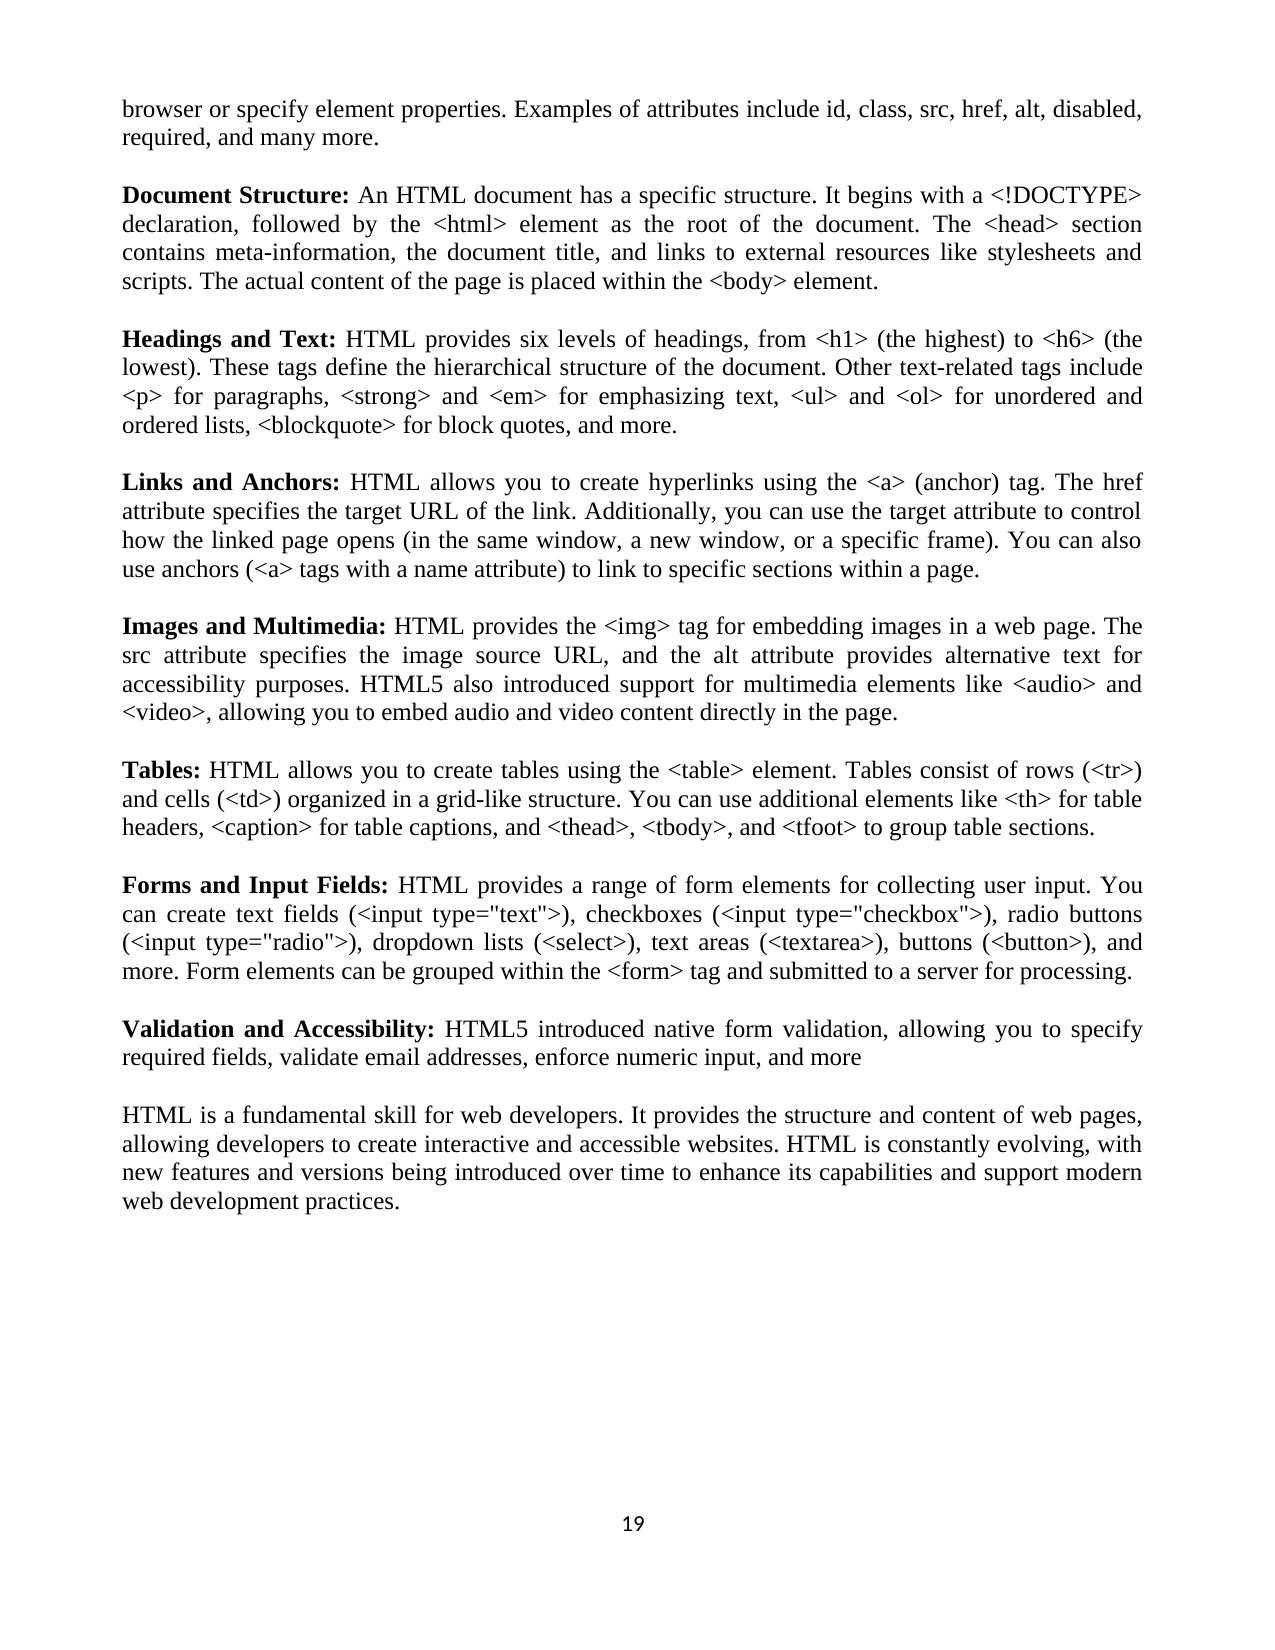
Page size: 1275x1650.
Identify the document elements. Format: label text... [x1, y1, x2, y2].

text Images and Multimedia: HTML provides the <img> tag for embedding images in a web page. The src attribute specifies the image source URL, and the alt attribute provides alternative text for accessibility purposes. HTML5 also introduced support for multimedia elements like <audio> and <video>, allowing you to embed audio and video content directly in the page. [122, 611, 1144, 726]
text Forms and Input Fields: HTML provides a range of form elements for collecting user input. You can create text fields (<input type="text">), checkboxes (<input type="checkbox">), radio buttons (<input type="radio">), dropdown lists (<select>), text areas (<textarea>), buttons (<button>), and more. Form elements can be grouped within the <form> tag and submitted to a server for processing. [122, 870, 1144, 985]
text browser or specify element properties. Examples of attributes include id, class, src, href, alt, disabled, required, and many more. [122, 94, 1144, 151]
text HTML is a fundamental skill for web developers. It provides the structure and content of web pages, allowing developers to create interactive and accessible websites. HTML is constantly evolving, with new features and versions being introduced over time to enhance its capabilities and support modern web development practices. [122, 1100, 1144, 1215]
text Validation and Accessibility: HTML5 introduced native form validation, allowing you to specify required fields, validate email addresses, enforce numeric input, and more [122, 1014, 1144, 1071]
text Headings and Text: HTML provides six levels of headings, from <h1> (the highest) to <h6> (the lowest). These tags define the hierarchical structure of the document. Other text-related tags include <p> for paragraphs, <strong> and <em> for emphasizing text, <ul> and <ol> for unordered and ordered lists, <blockquote> for block quotes, and more. [122, 324, 1144, 439]
text Links and Anchors: HTML allows you to create hyperlinks using the <a> (anchor) tag. The href attribute specifies the target URL of the link. Additionally, you can use the target attribute to control how the linked page opens (in the same window, a new window, or a specific frame). You can also use anchors (<a> tags with a name attribute) to link to specific sections within a page. [122, 467, 1144, 582]
text Document Structure: An HTML document has a specific structure. It begins with a <!DOCTYPE> declaration, followed by the <html> element as the root of the document. The <head> section contains meta-information, the document title, and links to external resources like stylesheets and scripts. The actual content of the page is placed within the <body> element. [122, 180, 1144, 295]
text Tables: HTML allows you to create tables using the <table> element. Tables consist of rows (<tr>) and cells (<td>) organized in a grid-like structure. You can use additional elements like <th> for table headers, <caption> for table captions, and <thead>, <tbody>, and <tfoot> to group table sections. [122, 755, 1144, 841]
